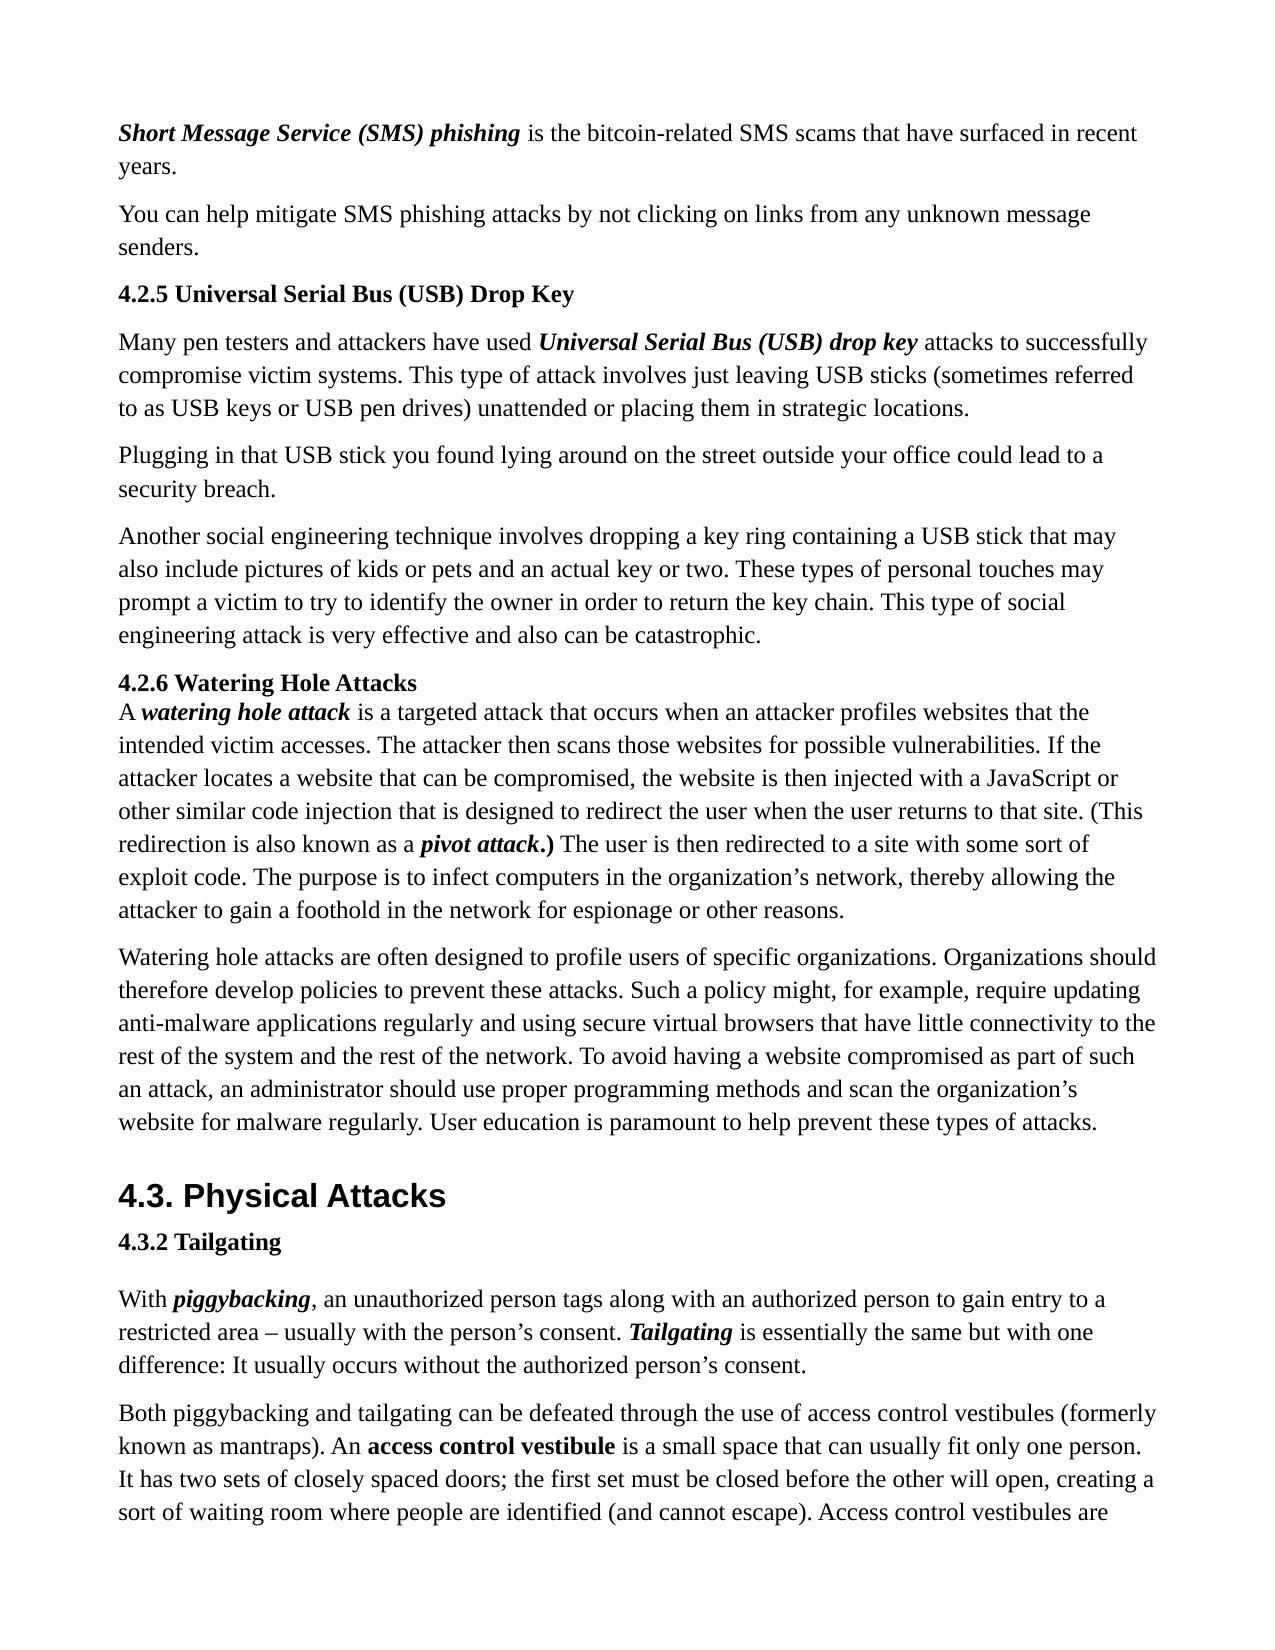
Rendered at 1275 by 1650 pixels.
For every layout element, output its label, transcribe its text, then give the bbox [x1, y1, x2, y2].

text 4.3.2 Tailgating [118, 1227, 1157, 1256]
text Both piggybacking and tailgating can be defeated through the use of access control vestibules (formerly known as mantraps). An access control vestibule is a small space that can usually fit only one person. It has two sets of closely spaced doors; the first set must be closed before the other will open, creating a sort of waiting room where people are identified (and cannot escape). Access control vestibules are [118, 1398, 1157, 1526]
text 4.2.6 Watering Hole Attacks [118, 668, 1157, 697]
text Plugging in that USB stick you found lying around on the street outside your office could lead to a security breach. [118, 441, 1157, 502]
subtitle 4.3. Physical Attacks [118, 1176, 1157, 1214]
text Another social engineering technique involves dropping a key ring containing a USB stick that may also include pictures of kids or pets and an actual key or two. These types of personal touches may prompt a victim to try to identify the owner in order to return the key chain. This type of social engineering attack is very effective and also can be catastrophic. [118, 521, 1157, 649]
text Short Message Service (SMS) phishing is the bitcoin-related SMS scams that have surfaced in recent years. [118, 118, 1157, 180]
text 4.2.5 Universal Serial Bus (USB) Drop Key [118, 279, 1157, 308]
text A watering hole attack is a targeted attack that occurs when an attacker profiles websites that the intended victim accesses. The attacker then scans those websites for possible vulnerabilities. If the attacker locates a website that can be compromised, the website is then injected with a JavaScript or other similar code injection that is designed to redirect the user when the user returns to that site. (This redirection is also known as a pivot attack.) The user is then redirected to a site with some sort of exploit code. The purpose is to infect computers in the organization’s network, thereby allowing the attacker to gain a foothold in the network for espionage or other reasons. [118, 697, 1157, 923]
text Many pen testers and attackers have used Universal Serial Bus (USB) drop key attacks to successfully compromise victim systems. This type of attack involves just leaving USB sticks (sometimes referred to as USB keys or USB pen drives) unattended or placing them in strategic locations. [118, 327, 1157, 422]
text With piggybacking, an unauthorized person tags along with an authorized person to gain entry to a restricted area – usually with the person’s consent. Tailgating is essentially the same but with one difference: It usually occurs without the authorized person’s consent. [118, 1284, 1157, 1379]
text You can help mitigate SMS phishing attacks by not clicking on links from any unknown message senders. [118, 199, 1157, 261]
text Watering hole attacks are often designed to profile users of specific organizations. Organizations should therefore develop policies to prevent these attacks. Such a policy might, for example, require updating anti-malware applications regularly and using secure virtual browsers that have little connectivity to the rest of the system and the rest of the network. To avoid having a website compromised as part of such an attack, an administrator should use proper programming methods and scan the organization’s website for malware regularly. User education is paramount to help prevent these types of attacks. [118, 942, 1157, 1136]
